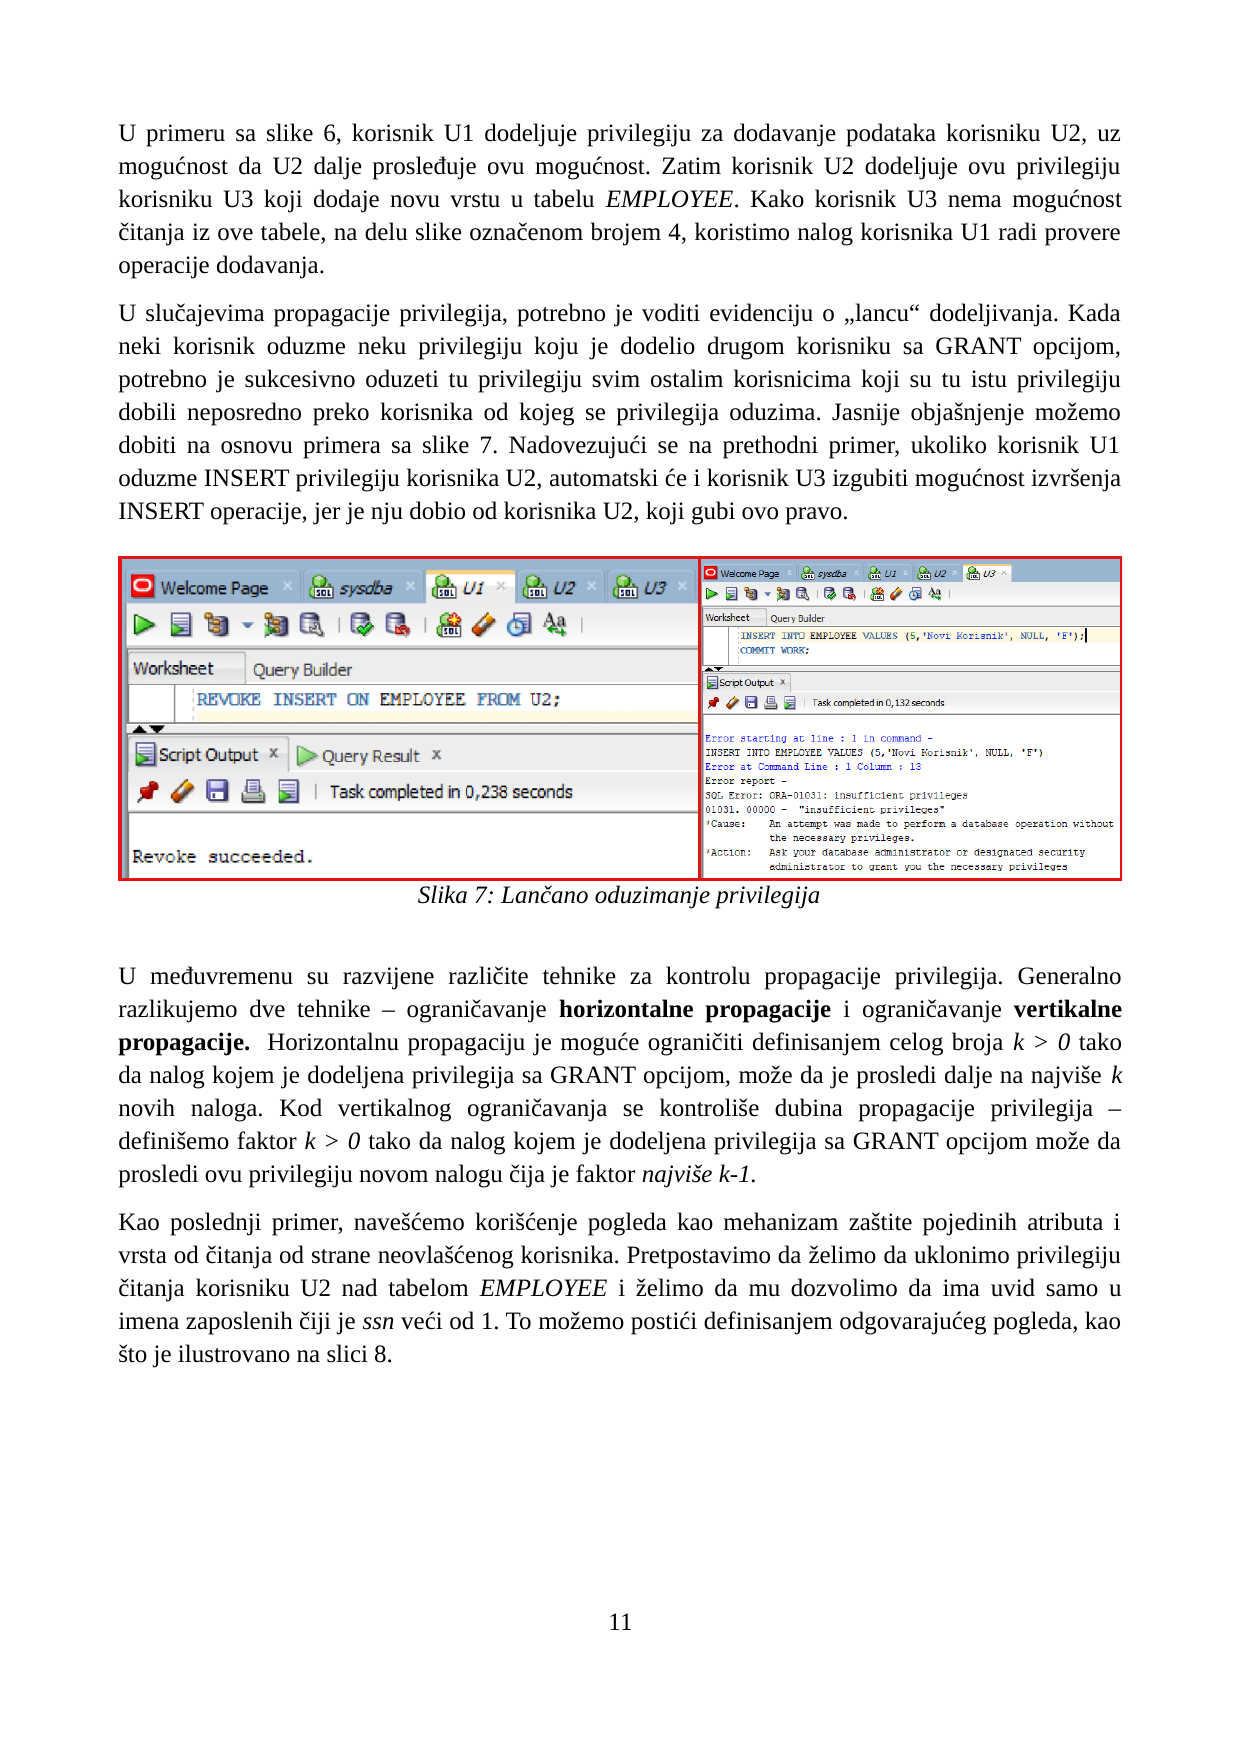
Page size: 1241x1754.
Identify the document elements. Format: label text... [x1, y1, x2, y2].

picture [118, 556, 1123, 881]
text U slučajevima propagacije privilegija, potrebno je voditi evidenciju o „lancu“ dodeljivanja. Kada neki korisnik oduzme neku privilegiju koju je dodelio drugom korisniku sa GRANT opcijom, potrebno je sukcesivno oduzeti tu privilegiju svim ostalim korisnicima koji su tu istu privilegiju dobili neposredno preko korisnika od kojeg se privilegija oduzima. Jasnije objašnjenje možemo dobiti na osnovu primera sa slike 7. Nadovezujući se na prethodni primer, ukoliko korisnik U1 oduzme INSERT privilegiju korisnika U2, automatski će i korisnik U3 izgubiti mogućnost izvršenja INSERT operacije, jer je nju dobio od korisnika U2, koji gubi ovo pravo. [118, 298, 1122, 525]
text Slika 7: Lančano oduzimanje privilegija [118, 881, 1122, 909]
text U primeru sa slike 6, korisnik U1 dodeljuje privilegiju za dodavanje podataka korisniku U2, uz mogućnost da U2 dalje prosleđuje ovu mogućnost. Zatim korisnik U2 dodeljuje ovu privilegiju korisniku U3 koji dodaje novu vrstu u tabelu EMPLOYEE. Kako korisnik U3 nema mogućnost čitanja iz ove tabele, na delu slike označenom brojem 4, koristimo nalog korisnika U1 radi provere operacije dodavanja. [118, 118, 1122, 279]
text U međuvremenu su razvijene različite tehnike za kontrolu propagacije privilegija. Generalno razlikujemo dve tehnike – ograničavanje horizontalne propagacije i ograničavanje vertikalne propagacije. Horizontalnu propagaciju je moguće ograničiti definisanjem celog broja k > 0 tako da nalog kojem je dodeljena privilegija sa GRANT opcijom, može da je prosledi dalje na najviše k novih naloga. Kod vertikalnog ograničavanja se kontroliše dubina propagacije privilegija – definišemo faktor k > 0 tako da nalog kojem je dodeljena privilegija sa GRANT opcijom može da prosledi ovu privilegiju novom nalogu čija je faktor najviše k-1. [118, 961, 1122, 1188]
text Kao poslednji primer, navešćemo korišćenje pogleda kao mehanizam zaštite pojedinih atributa i vrsta od čitanja od strane neovlašćenog korisnika. Pretpostavimo da želimo da uklonimo privilegiju čitanja korisniku U2 nad tabelom EMPLOYEE i želimo da mu dozvolimo da ima uvid samo u imena zaposlenih čiji je ssn veći od 1. To možemo postići definisanjem odgovarajućeg pogleda, kao što je ilustrovano na slici 8. [118, 1207, 1122, 1367]
